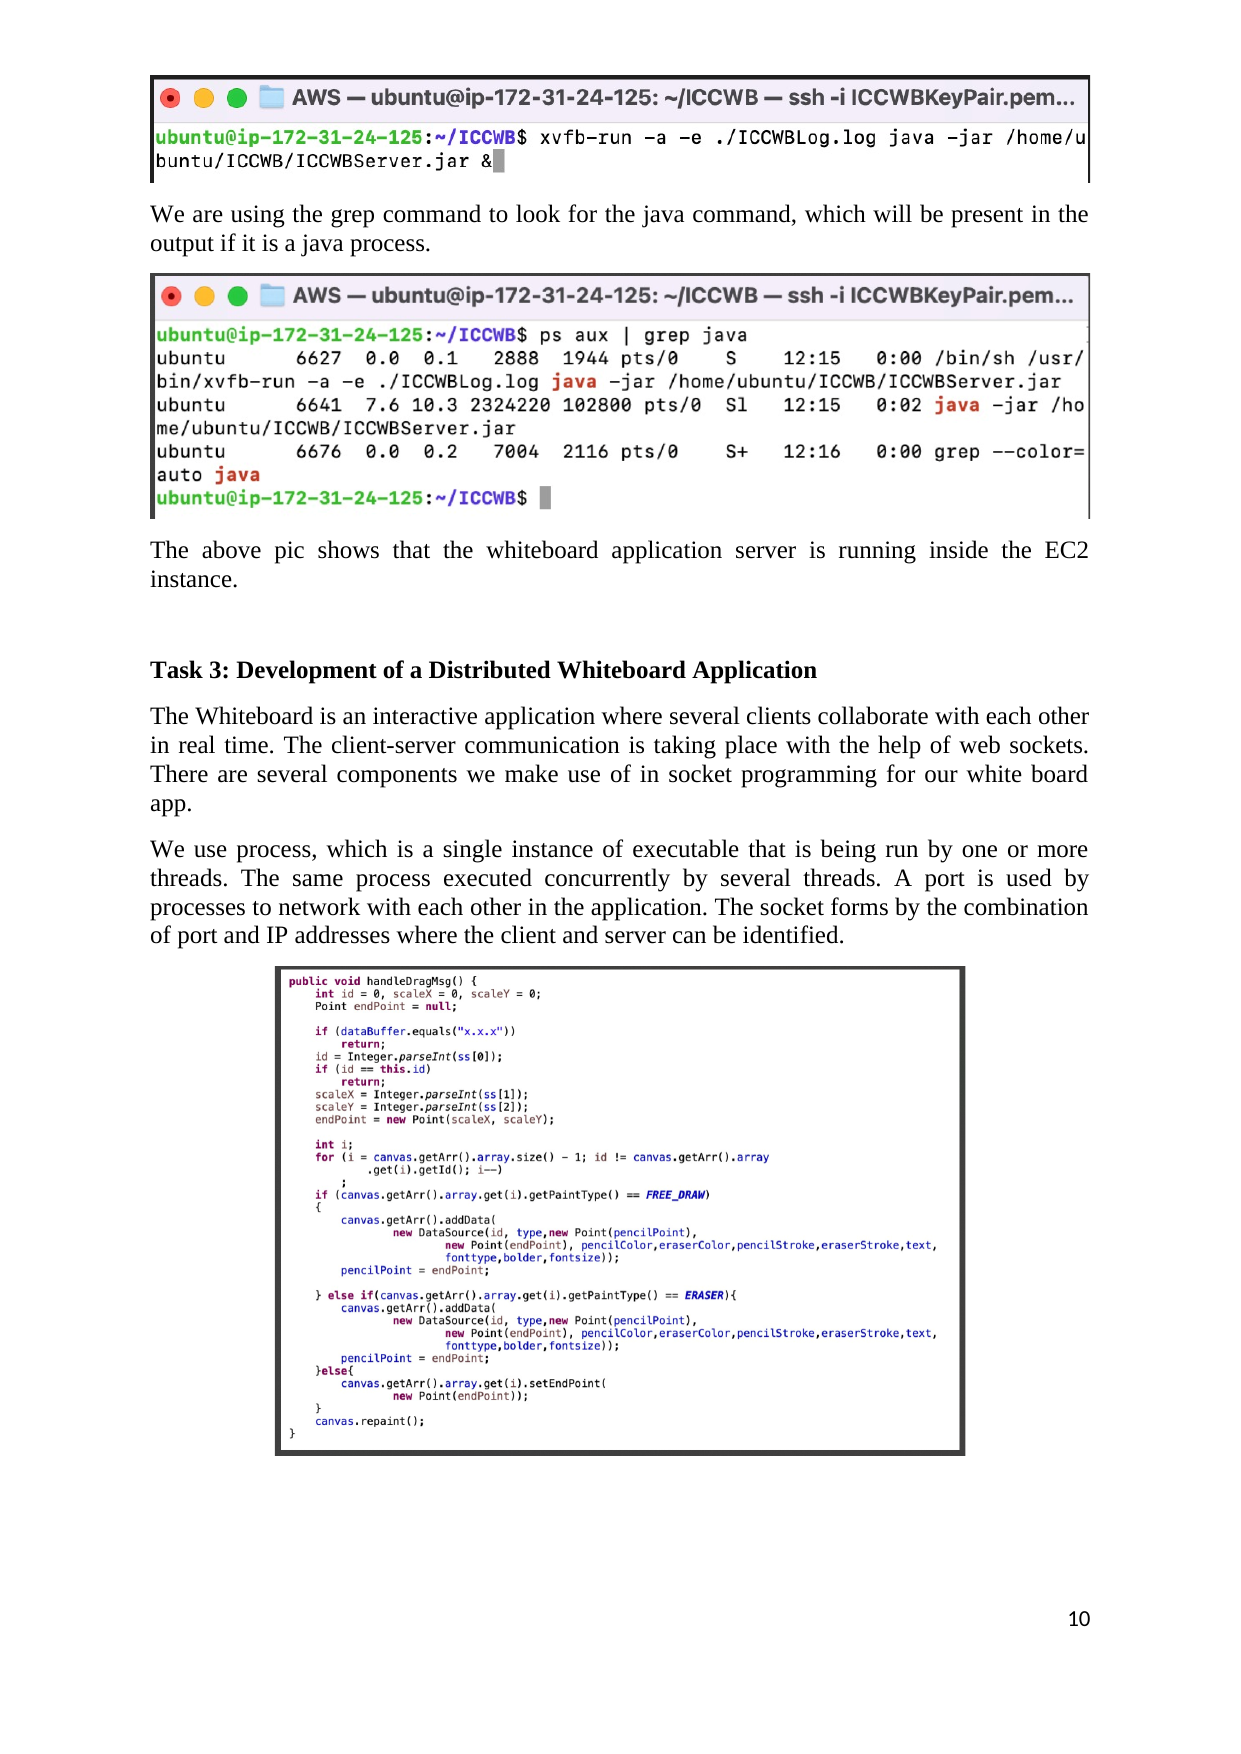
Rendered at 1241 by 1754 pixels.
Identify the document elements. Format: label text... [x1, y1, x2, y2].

text We are using the grep command to look for the java command, which will be present in the output if it is a java process. [150, 199, 1090, 257]
text The Whiteboard is an interactive application where several clients collaborate with each other in real time. The client-server communication is taking place with the help of web sockets. There are several components we make use of in socket programming for our white board app. [150, 701, 1090, 817]
text We use process, which is a single instance of executable that is being run by one or more threads. The same process executed concurrently by several threads. A port is used by processes to network with each other in the application. The socket forms by the combination of port and IP addresses where the client and server can be identified. [150, 834, 1090, 949]
text The above pic shows that the whiteboard application server is running inside the EC2 instance. [150, 535, 1090, 593]
text Task 3: Development of a Distributed Whiteboard Application [150, 656, 1090, 684]
